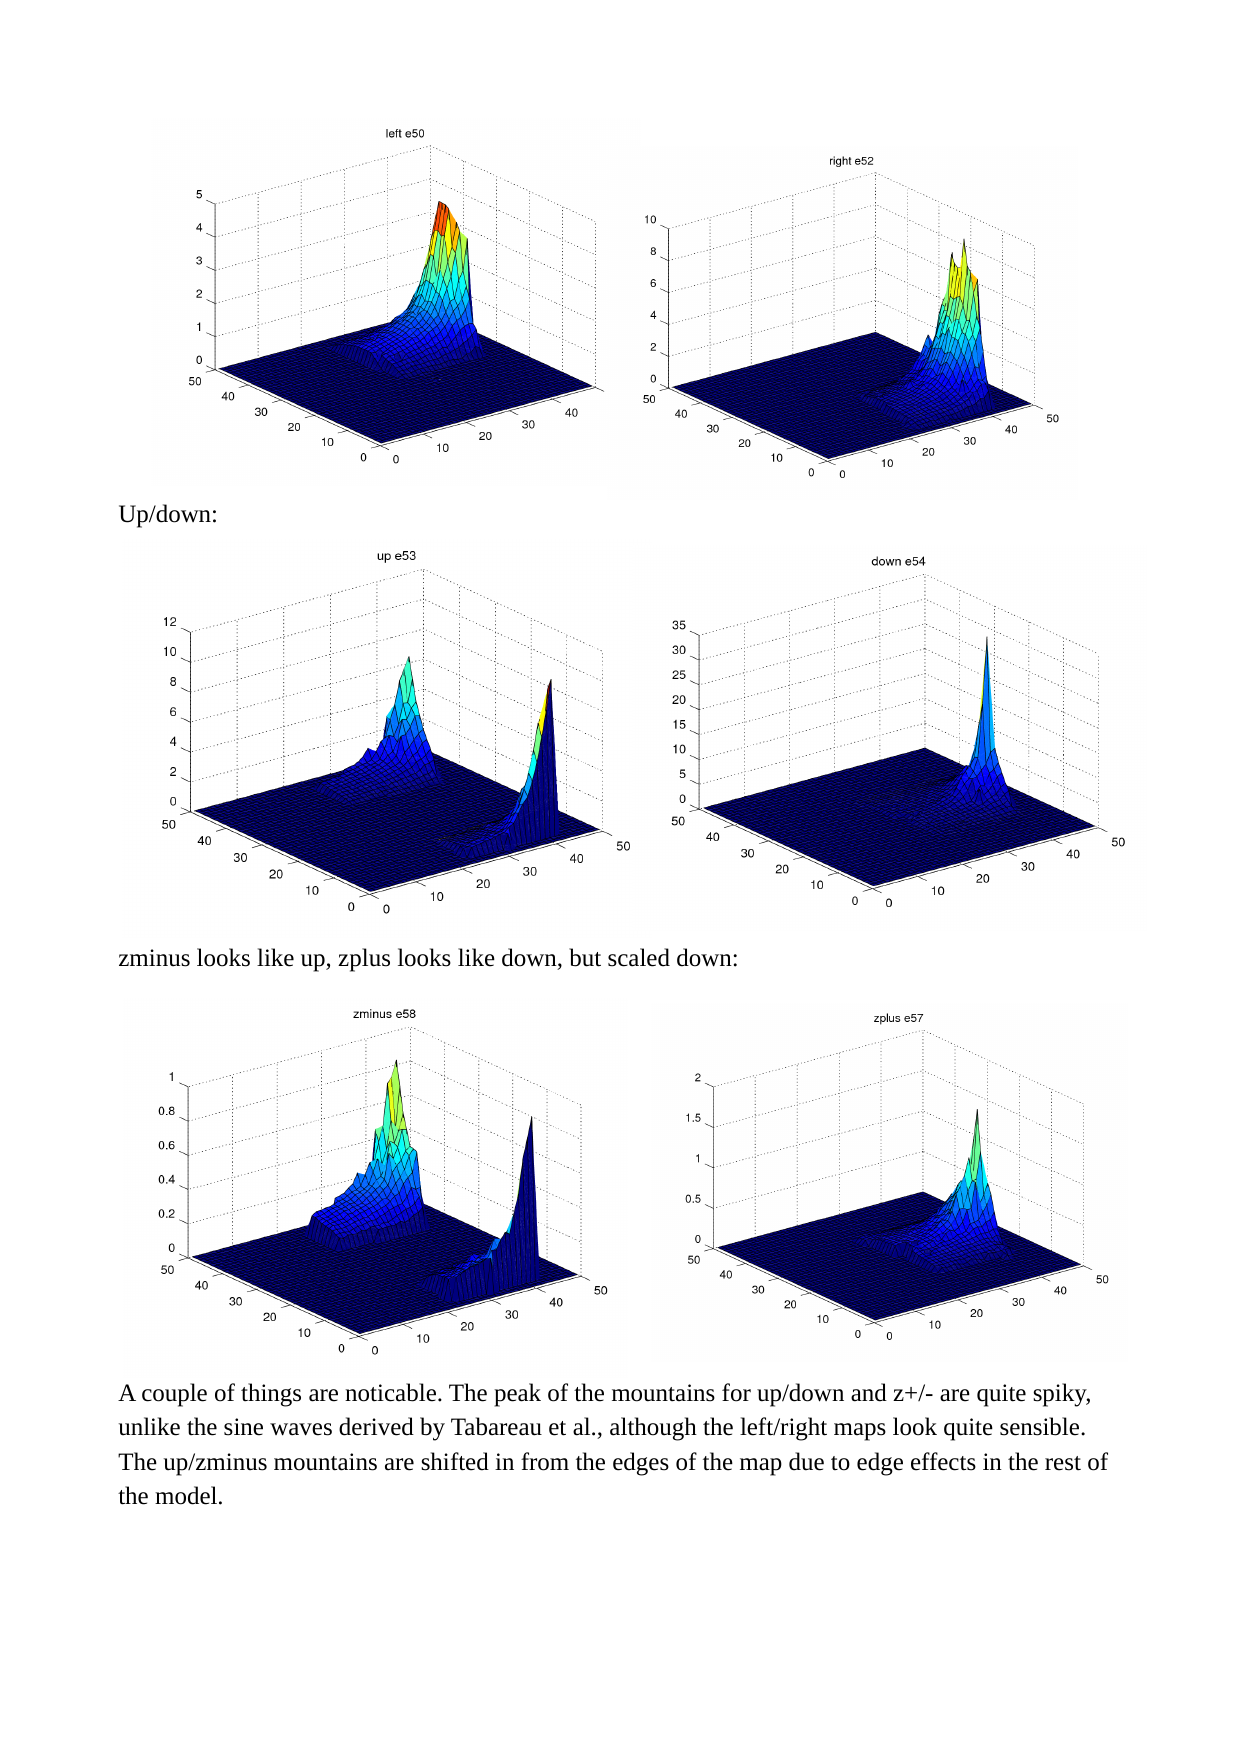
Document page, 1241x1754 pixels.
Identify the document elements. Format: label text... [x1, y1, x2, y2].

picture [151, 118, 1079, 500]
picture [121, 539, 1147, 938]
text Up/down: [118, 118, 1122, 528]
text zminus looks like up, zplus looks like down, but scaled down: [118, 548, 1122, 972]
picture [122, 998, 628, 1378]
text A couple of things are noticable. The peak of the mountains for up/down and z+/- are quite spiky, unlike the sine waves derived by Tabareau et al., although the left/right maps look quite sensible. The up/zminus mountains are shifted in from the edges of the map due to edge effects in the rest of the model. [118, 992, 1122, 1510]
picture [651, 1003, 1129, 1362]
